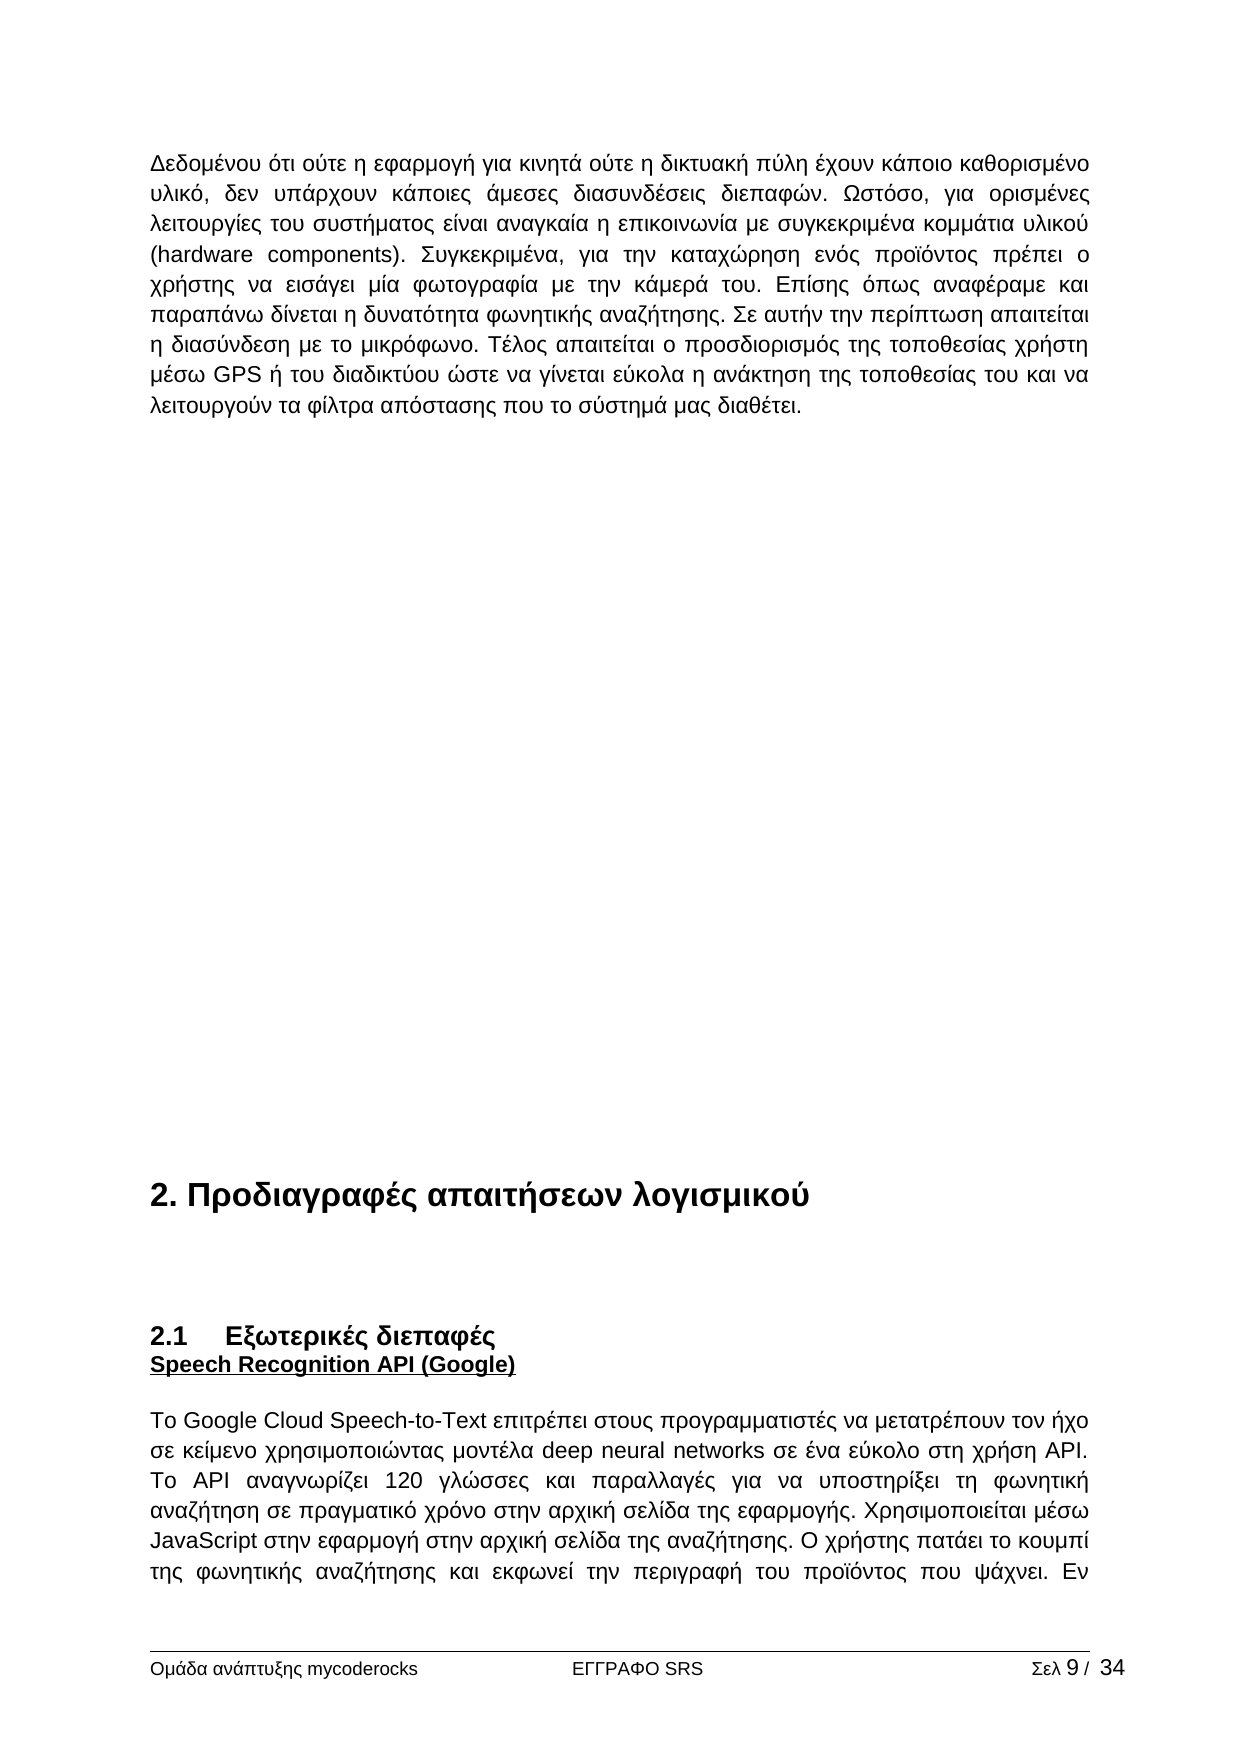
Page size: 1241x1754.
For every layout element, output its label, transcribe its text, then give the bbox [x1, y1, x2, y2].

subtitle 2.1 Εξωτερικές διεπαφές [150, 1320, 1090, 1351]
text Το Google Cloud Speech-to-Text επιτρέπει στους προγραμματιστές να μετατρέπουν τον ήχο σε κείμενο χρησιμοποιώντας μοντέλα deep neural networks σε ένα εύκολο στη χρήση API. Το API αναγνωρίζει 120 γλώσσες και παραλλαγές για να υποστηρίξει τη φωνητική αναζήτηση σε πραγματικό χρόνο στην αρχική σελίδα της εφαρμογής. Χρησιμοποιείται μέσω JavaScript στην εφαρμογή στην αρχική σελίδα της αναζήτησης. Ο χρήστης πατάει το κουμπί της φωνητικής αναζήτησης και εκφωνεί την περιγραφή του προϊόντος που ψάχνει. Εν [150, 1407, 1090, 1584]
text Δεδομένου ότι ούτε η εφαρμογή για κινητά ούτε η δικτυακή πύλη έχουν κάποιο καθορισμένο υλικό, δεν υπάρχουν κάποιες άμεσες διασυνδέσεις διεπαφών. Ωστόσο, για ορισμένες λειτουργίες του συστήματος είναι αναγκαία η επικοινωνία με συγκεκριμένα κομμάτια υλικού (hardware components). Συγκεκριμένα, για την καταχώρηση ενός προϊόντος πρέπει ο χρήστης να εισάγει μία φωτογραφία με την κάμερά του. Επίσης όπως αναφέραμε και παραπάνω δίνεται η δυνατότητα φωνητικής αναζήτησης. Σε αυτήν την περίπτωση απαιτείται η διασύνδεση με το μικρόφωνο. Τέλος απαιτείται ο προσδιορισμός της τοποθεσίας χρήστη μέσω GPS ή του διαδικτύου ώστε να γίνεται εύκολα η ανάκτηση της τοποθεσίας του και να λειτουργούν τα φίλτρα απόστασης που το σύστημά μας διαθέτει. [150, 150, 1090, 418]
text Speech Recognition API (Google) [150, 1351, 1090, 1378]
subtitle 2. Προδιαγραφές απαιτήσεων λογισμικού [150, 1175, 1090, 1214]
